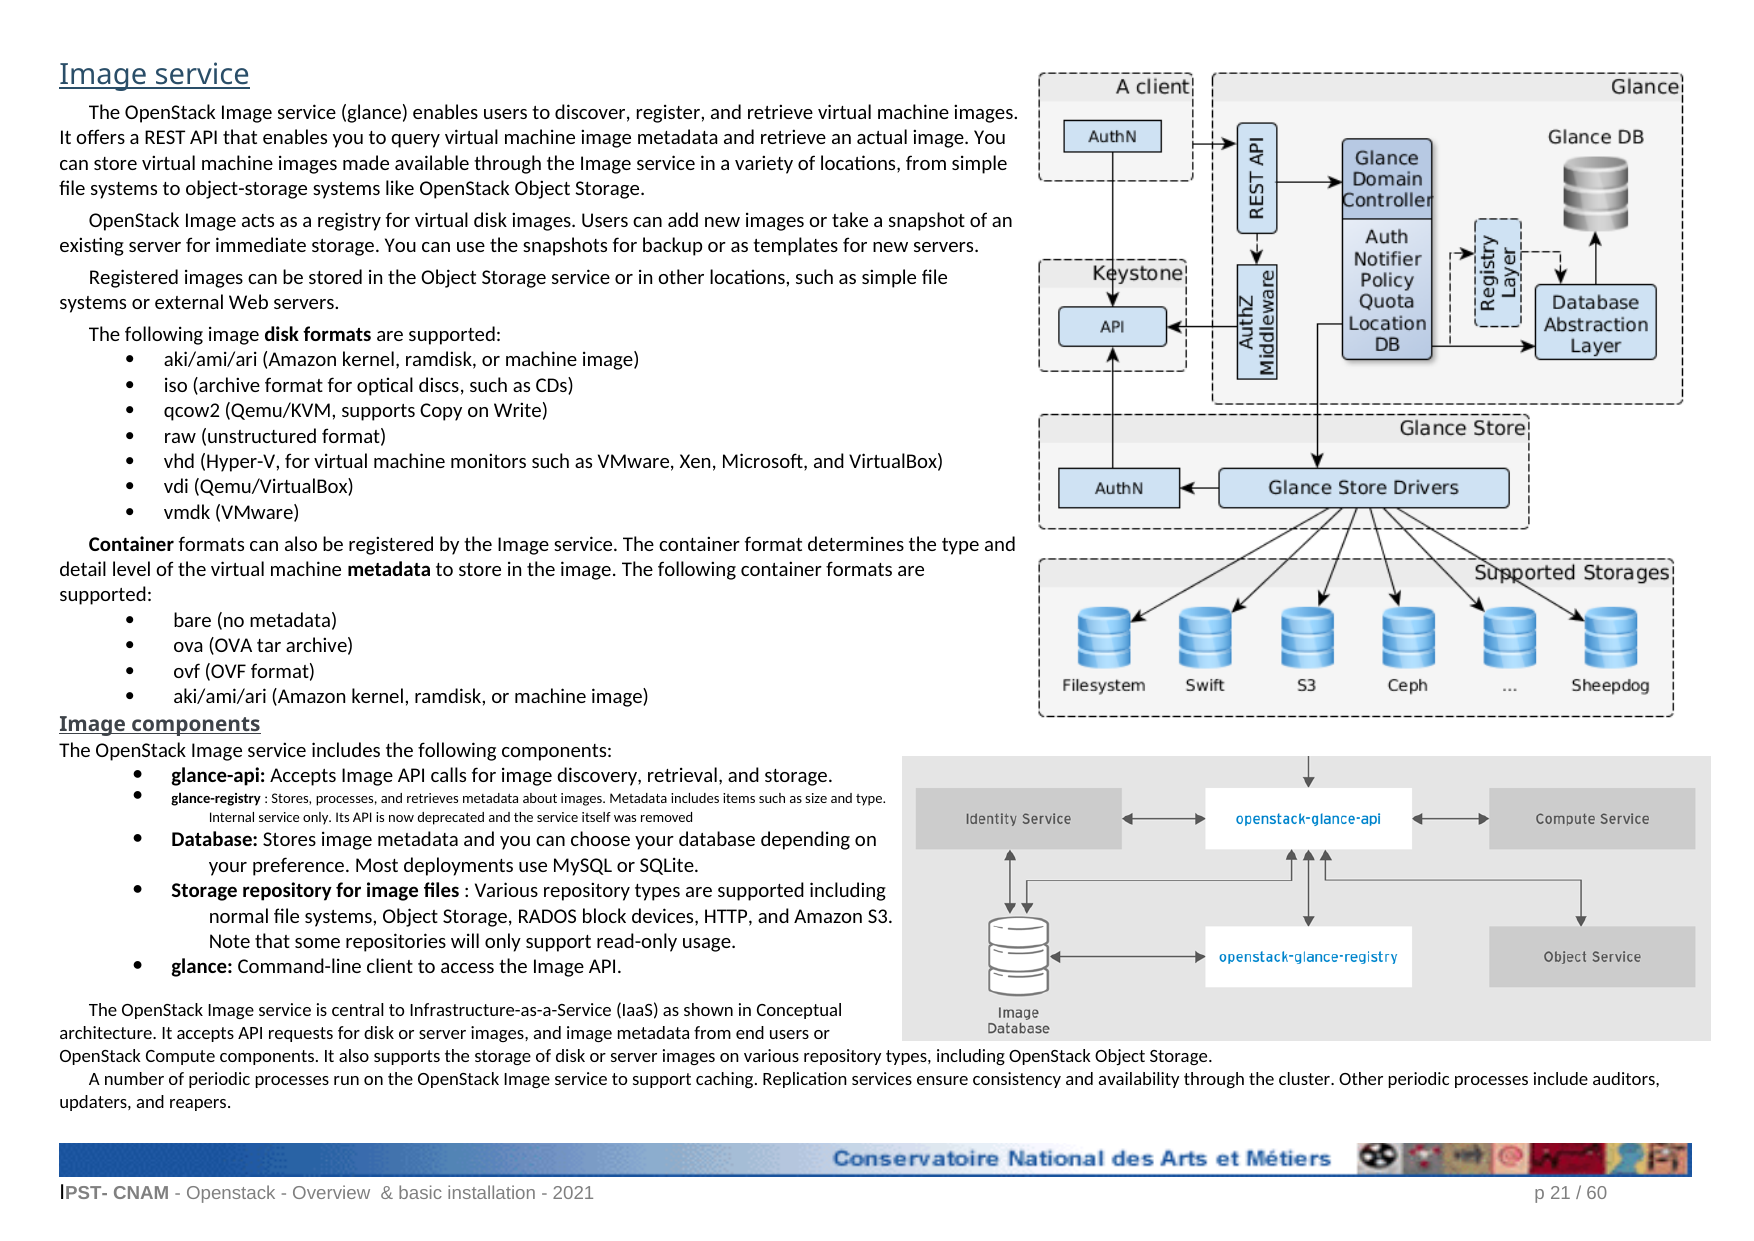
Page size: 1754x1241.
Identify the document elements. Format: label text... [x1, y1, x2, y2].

text A number of periodic processes run on the OpenStack Image service to support caching. Replication services ensure consistency and availability through the cluster. Other periodic processes include auditors, updaters, and reapers. [59, 1067, 1695, 1113]
list ova (OVA tar archive) [126, 632, 1020, 658]
text The OpenStack Image service includes the following components: [59, 737, 1695, 762]
text The following image disk formats are supported: [59, 321, 1020, 347]
text Image components [59, 709, 1695, 737]
list vmdk (VMware) [126, 499, 1020, 524]
list glance-api: Accepts Image API calls for image discovery, retrieval, and storage. [134, 762, 902, 788]
subtitle Image service [59, 53, 1695, 93]
text Container formats can also be registered by the Image service. The container format determines the type and detail level of the virtual machine metadata to store in the image. The following container formats are supported: [59, 531, 1020, 607]
list qcow2 (Qemu/KVM, supports Copy on Write) [126, 397, 1020, 423]
list ovf (OVF format) [126, 658, 1020, 683]
text Registered images can be stored in the Object Storage service or in other locations, such as simple file systems or external Web servers. [59, 264, 1020, 315]
list vdi (Qemu/VirtualBox) [126, 474, 1020, 499]
text OpenStack Image acts as a registry for virtual disk images. Users can add new images or take a snapshot of an existing server for immediate storage. You can use the snapshots for backup or as templates for new servers. [59, 207, 1020, 258]
text The OpenStack Image service is central to Infrastructure-as-a-Service (IaaS) as shown in Conceptual architecture. It accepts API requests for disk or server images, and image metadata from end users or OpenStack Compute components. It also supports the storage of disk or server images on various repository types, including OpenStack Object Storage. [59, 998, 1695, 1067]
list bare (no metadata) [126, 607, 1020, 632]
picture [902, 756, 1711, 1041]
list aki/ami/ari (Amazon kernel, ramdisk, or machine image) [126, 683, 1020, 709]
list raw (unstructured format) [126, 423, 1020, 448]
list Storage repository for image files : Various repository types are supported including normal file systems, Object Storage, RADOS block devices, HTTP, and Amazon S3. Note that some repositories will only support read-only usage. [134, 877, 902, 954]
list vhd (Hyper-V, for virtual machine monitors such as VMware, Xen, Microsoft, and VirtualBox) [126, 448, 1020, 474]
list Database: Stores image metadata and you can choose your database depending on your preference. Most deployments use MySQL or SQLite. [134, 827, 902, 877]
list aki/ami/ari (Amazon kernel, ramdisk, or machine image) [126, 347, 1020, 372]
list glance: Command-line client to access the Image API. [134, 954, 902, 979]
picture [1020, 54, 1703, 722]
list iso (archive format for optical discs, such as CDs) [126, 372, 1020, 397]
text The OpenStack Image service (glance) enables users to discover, register, and retrieve virtual machine images. It offers a REST API that enables you to query virtual machine image metadata and retrieve an actual image. You can store virtual machine images made available through the Image service in a variety of locations, from simple file systems to object-storage systems like OpenStack Object Storage. [59, 99, 1020, 201]
list glance-registry : Stores, processes, and retrieves metadata about images. Metadata includes items such as size and type. Internal service only. Its API is now deprecated and the service itself was removed [134, 788, 902, 827]
